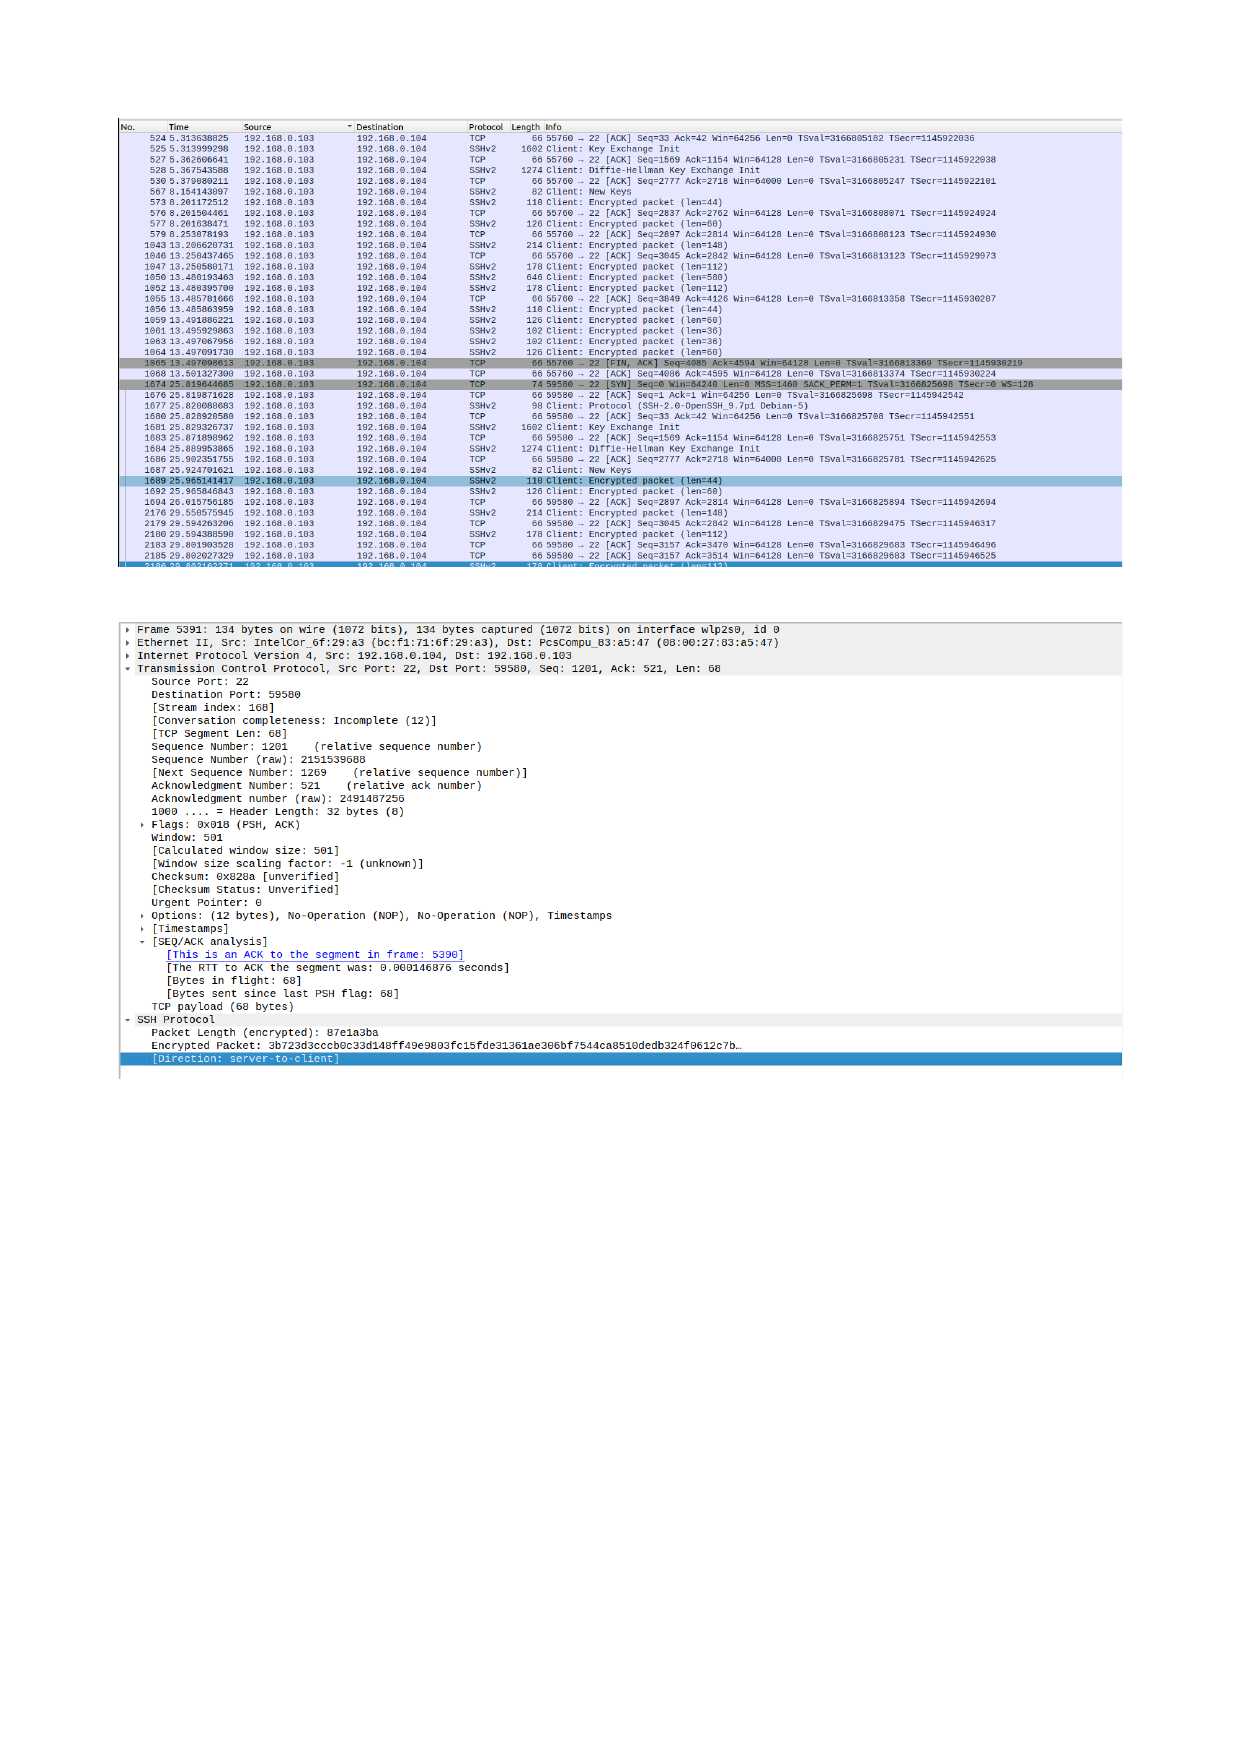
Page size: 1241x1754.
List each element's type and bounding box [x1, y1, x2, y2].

picture [118, 622, 1123, 1079]
picture [118, 118, 1123, 567]
